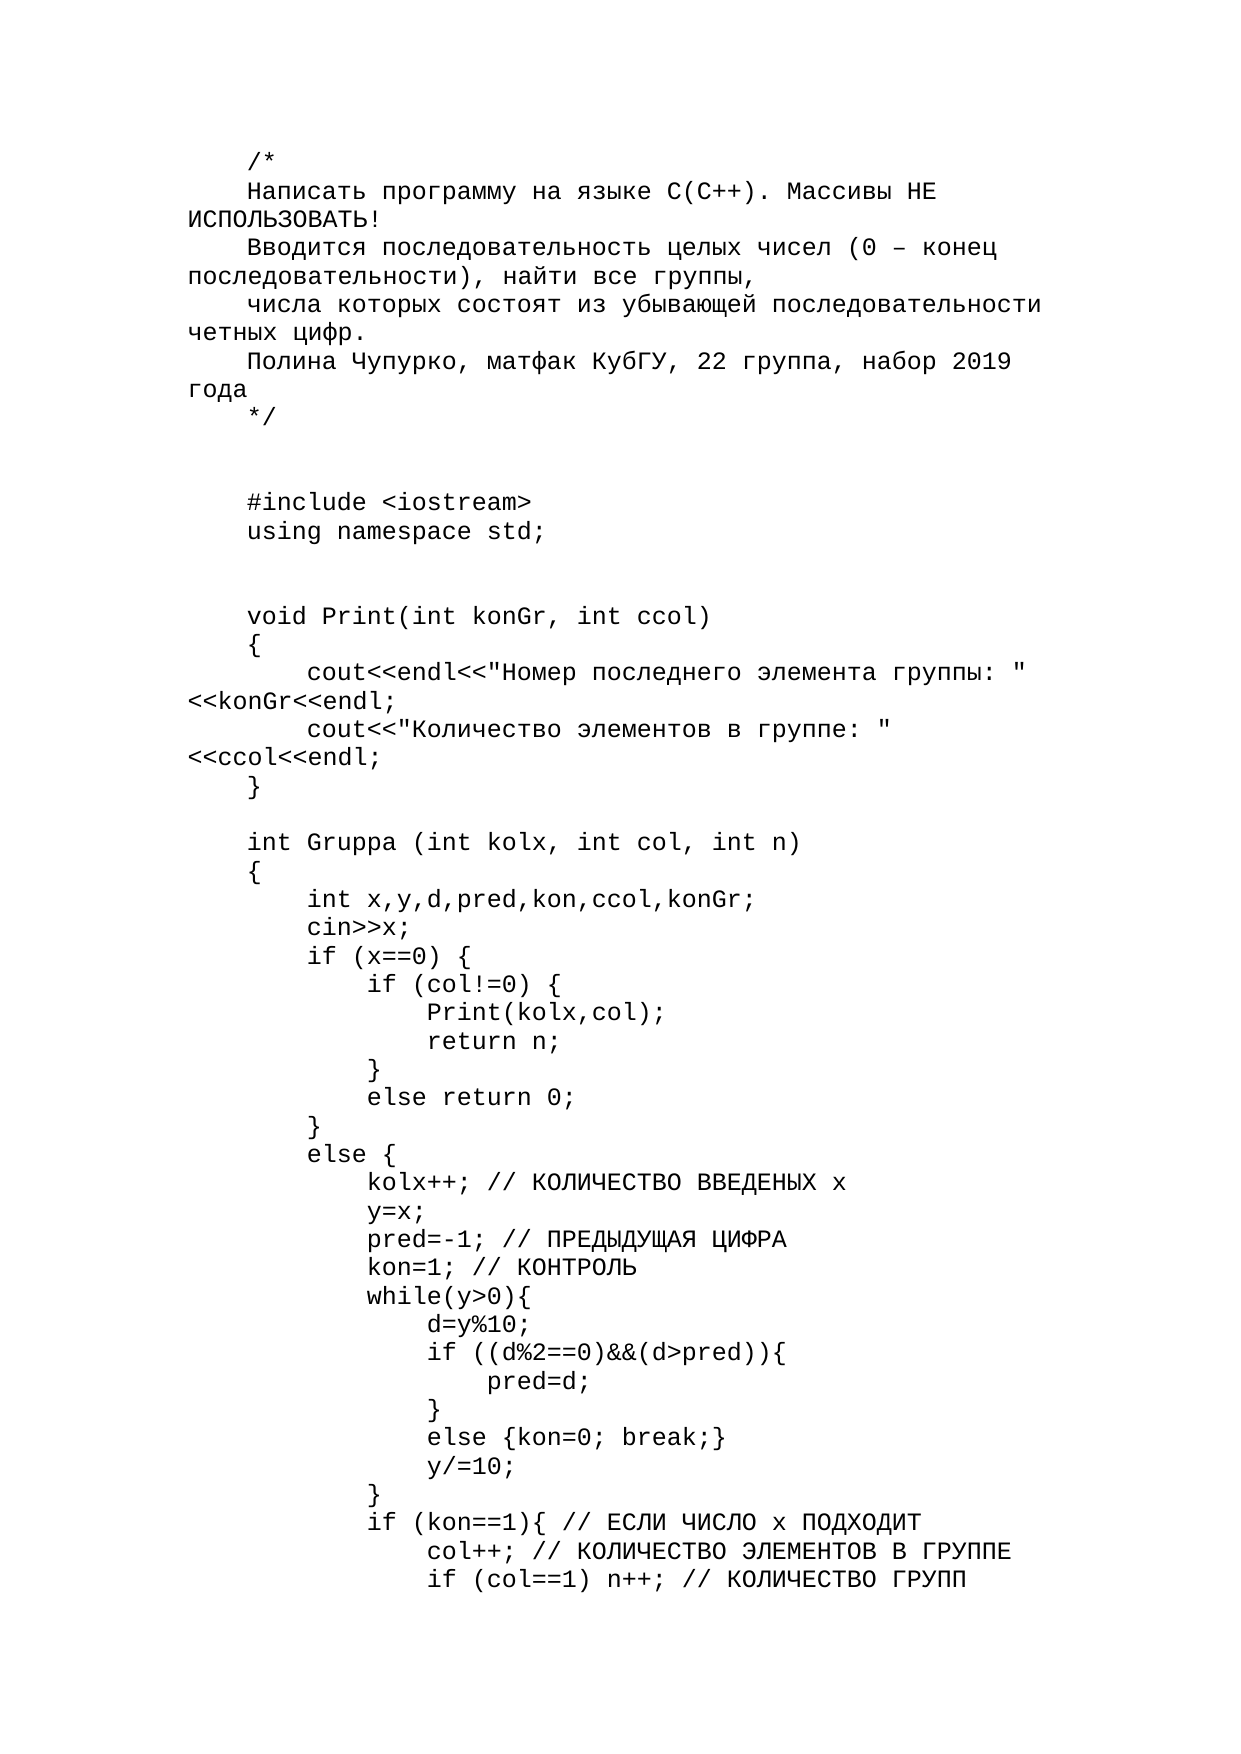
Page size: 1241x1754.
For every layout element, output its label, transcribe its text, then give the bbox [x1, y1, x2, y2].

text if (x==0) { [187, 943, 1053, 972]
text else { [187, 1142, 1053, 1170]
text { [187, 858, 1053, 887]
text #include <iostream> [187, 490, 1053, 518]
text if (kon==1){ // ЕСЛИ ЧИСЛО х ПОДХОДИТ [187, 1510, 1053, 1538]
text else return 0; [187, 1085, 1053, 1113]
text Написать программу на языке С(С++). Массивы НЕ ИСПОЛЬЗОВАТЬ! [187, 178, 1053, 235]
text while(y>0){ [187, 1283, 1053, 1312]
text void Print(int konGr, int ccol) [187, 603, 1053, 632]
text } [187, 1057, 1053, 1085]
text kon=1; // КОНТРОЛЬ [187, 1255, 1053, 1283]
text int x,y,d,pred,kon,ccol,konGr; [187, 887, 1053, 915]
text cin>>x; [187, 915, 1053, 943]
text if (col!=0) { [187, 972, 1053, 1000]
text */ [187, 405, 1053, 433]
text cout<<"Количество элементов в группе: " <<ccol<<endl; [187, 717, 1053, 773]
text pred=d; [187, 1368, 1053, 1397]
text } [187, 1113, 1053, 1142]
text числа которых состоят из убывающей последовательности четных цифр. [187, 292, 1053, 348]
text d=y%10; [187, 1312, 1053, 1340]
text col++; // КОЛИЧЕСТВО ЭЛЕМЕНТОВ В ГРУППЕ [187, 1538, 1053, 1567]
text return n; [187, 1028, 1053, 1057]
text y/=10; [187, 1453, 1053, 1482]
text /* [187, 150, 1053, 178]
text pred=-1; // ПРЕДЫДУЩАЯ ЦИФРА [187, 1227, 1053, 1255]
text } [187, 1482, 1053, 1510]
text Print(kolx,col); [187, 1000, 1053, 1028]
text Вводится последовательность целых чисел (0 – конец последовательности), найти все группы, [187, 235, 1053, 292]
text } [187, 773, 1053, 802]
text using namespace std; [187, 518, 1053, 547]
text Полина Чупурко, матфак КубГУ, 22 группа, набор 2019 года [187, 348, 1053, 405]
text kolx++; // КОЛИЧЕСТВО ВВЕДЕНЫХ х [187, 1170, 1053, 1198]
text { [187, 632, 1053, 660]
text cout<<endl<<"Номер последнего элемента группы: " <<konGr<<endl; [187, 660, 1053, 717]
text if ((d%2==0)&&(d>pred)){ [187, 1340, 1053, 1368]
text } [187, 1397, 1053, 1425]
text int Gruppa (int kolx, int col, int n) [187, 830, 1053, 858]
text else {kon=0; break;} [187, 1425, 1053, 1453]
text if (col==1) n++; // КОЛИЧЕСТВО ГРУПП [187, 1567, 1053, 1595]
text y=x; [187, 1198, 1053, 1227]
